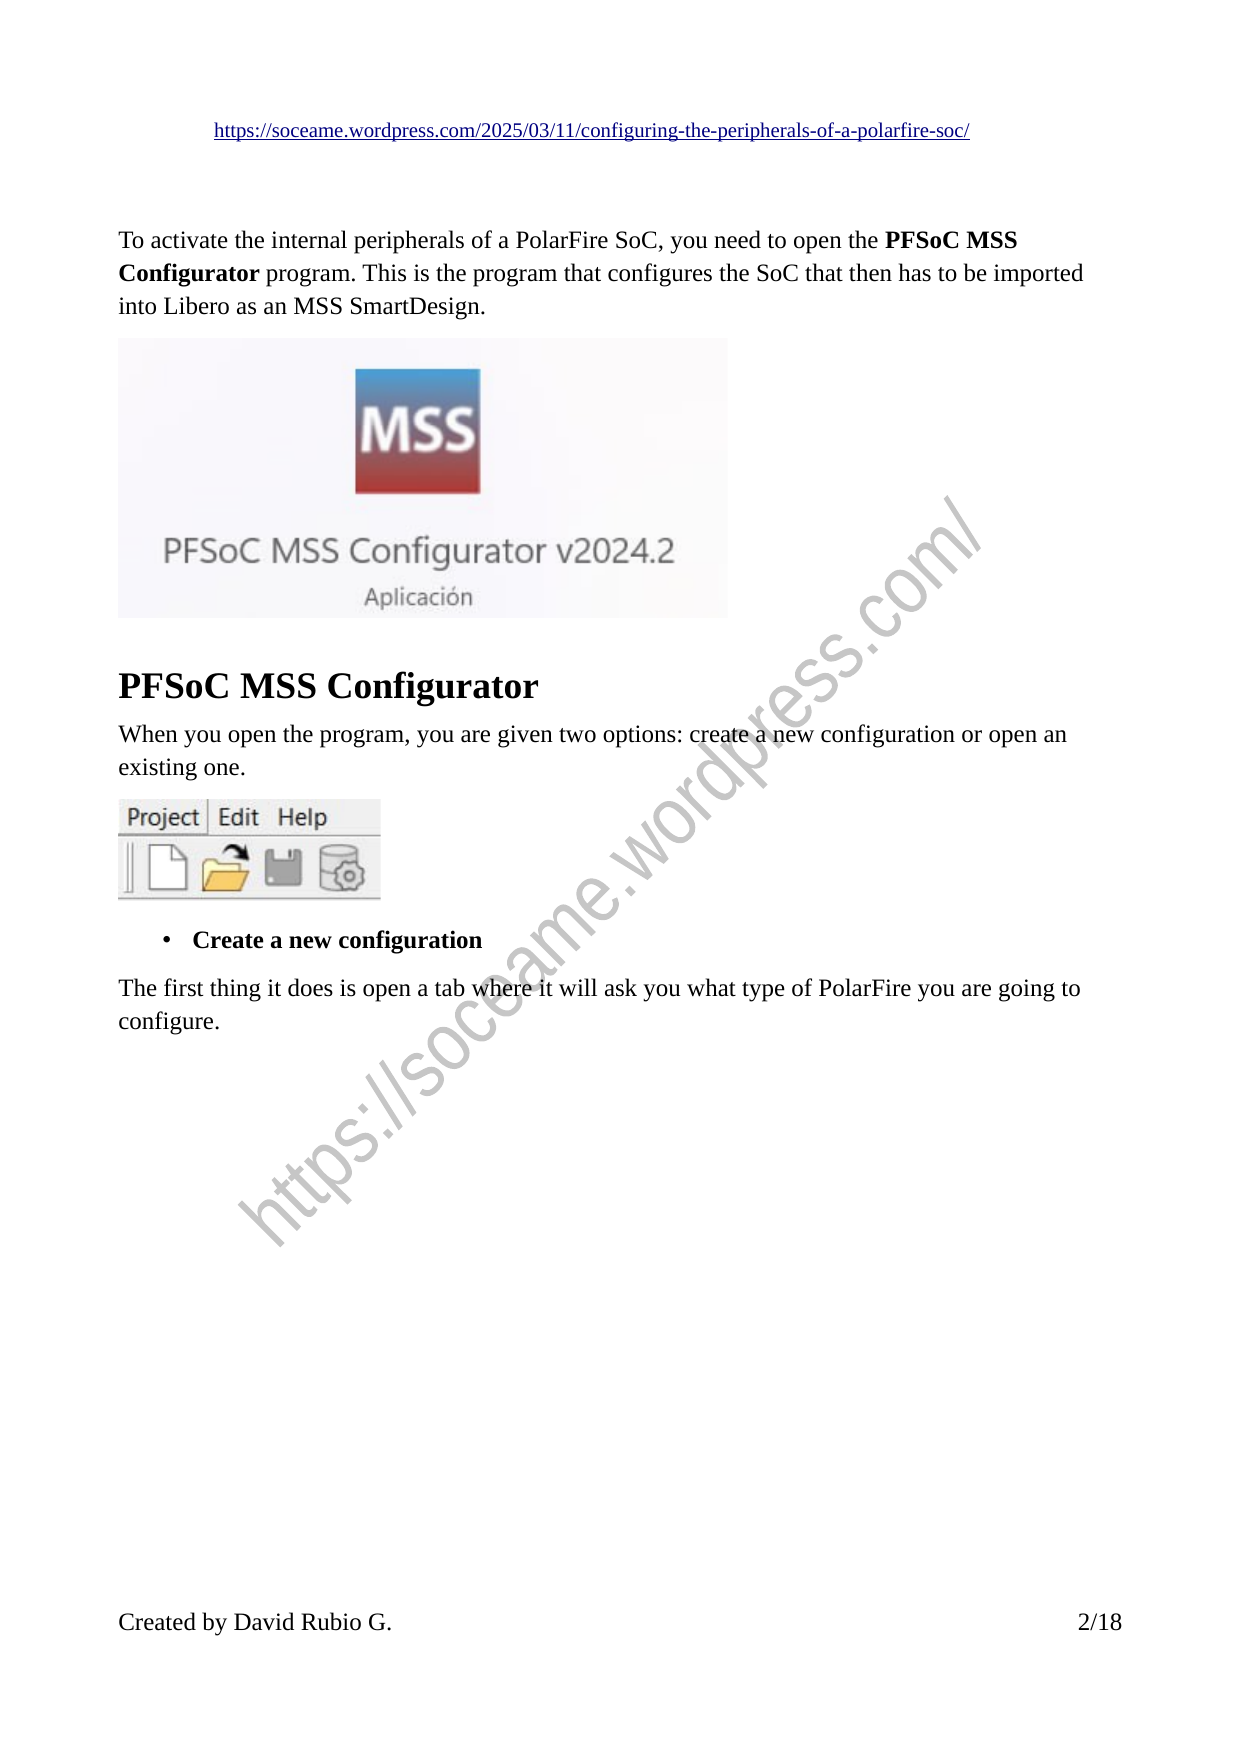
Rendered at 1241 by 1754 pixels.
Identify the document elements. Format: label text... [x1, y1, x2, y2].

text To activate the internal peripherals of a PolarFire SoC, you need to open the PFSoC MSS Configurator program. This is the program that configures the SoC that then has to be imported into Libero as an MSS SmartDesign. [118, 225, 1122, 319]
picture [118, 338, 728, 618]
text The first thing it does is open a tab where it will ask you what type of PolarFire you are going to configure. [118, 973, 1122, 1034]
list Create a new configuration [162, 925, 547, 954]
picture [118, 799, 381, 901]
text When you open the program, you are given two options: create a new configuration or open an existing one. [118, 719, 762, 781]
list [542, 925, 1122, 954]
subtitle PFSoC MSS Configurator [118, 663, 1122, 706]
text When you open the program, you are given two options: create a new configuration or open an existing one. [754, 719, 1122, 781]
